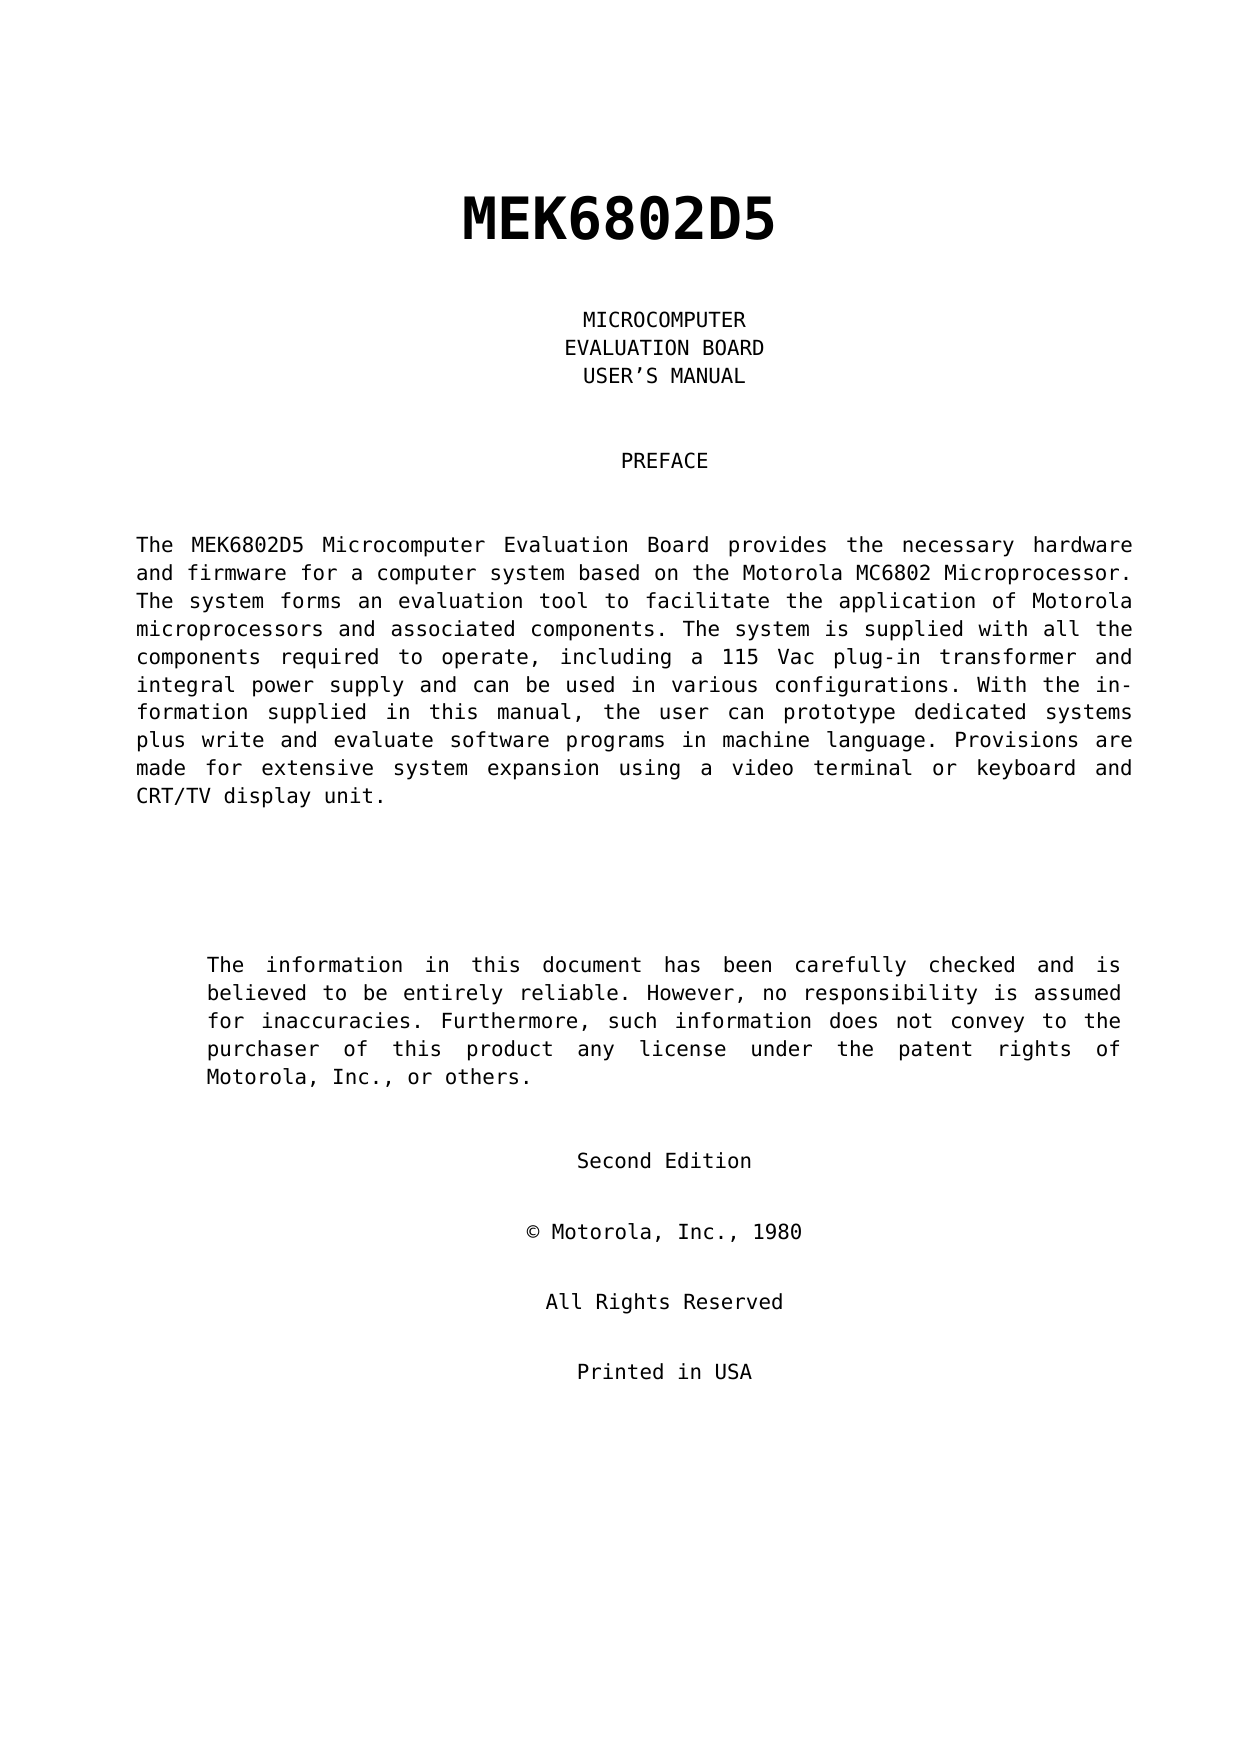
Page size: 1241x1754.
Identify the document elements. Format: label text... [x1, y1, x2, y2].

text Printed in USA [207, 1332, 1122, 1384]
text The information in this document has been carefully checked and is believed to be entirely reliable. However, no responsibility is assumed for inaccuracies. Furthermore, such information does not convey to the purchaser of this product any license under the patent rights of Motorola, Inc., or others. [207, 953, 1122, 1089]
text MICROCOMPUTER EVALUATION BOARD USER’S MANUAL [207, 308, 1122, 388]
text The MEK6802D5 Microcomputer Evaluation Board provides the necessary hardware and firmware for a computer system based on the Motorola MC6802 Microprocessor. The system forms an evaluation tool to facilitate the application of Motorola microprocessors and associated components. The system is supplied with all the components required to operate, including a 115 Vac plug-in transformer and integral power supply and can be used in various configurations. With the in-formation supplied in this manual, the user can prototype dedicated systems plus write and evaluate software programs in machine language. Provisions are made for extensive system expansion using a video terminal or keyboard and CRT/TV display unit. [136, 533, 1134, 808]
text Second Edition [207, 1149, 1122, 1174]
text PREFACE [207, 449, 1122, 473]
text © Motorola, Inc., 1980 [207, 1192, 1122, 1244]
text All Rights Reserved [207, 1262, 1122, 1314]
title MEK6802D5 [118, 186, 1122, 253]
